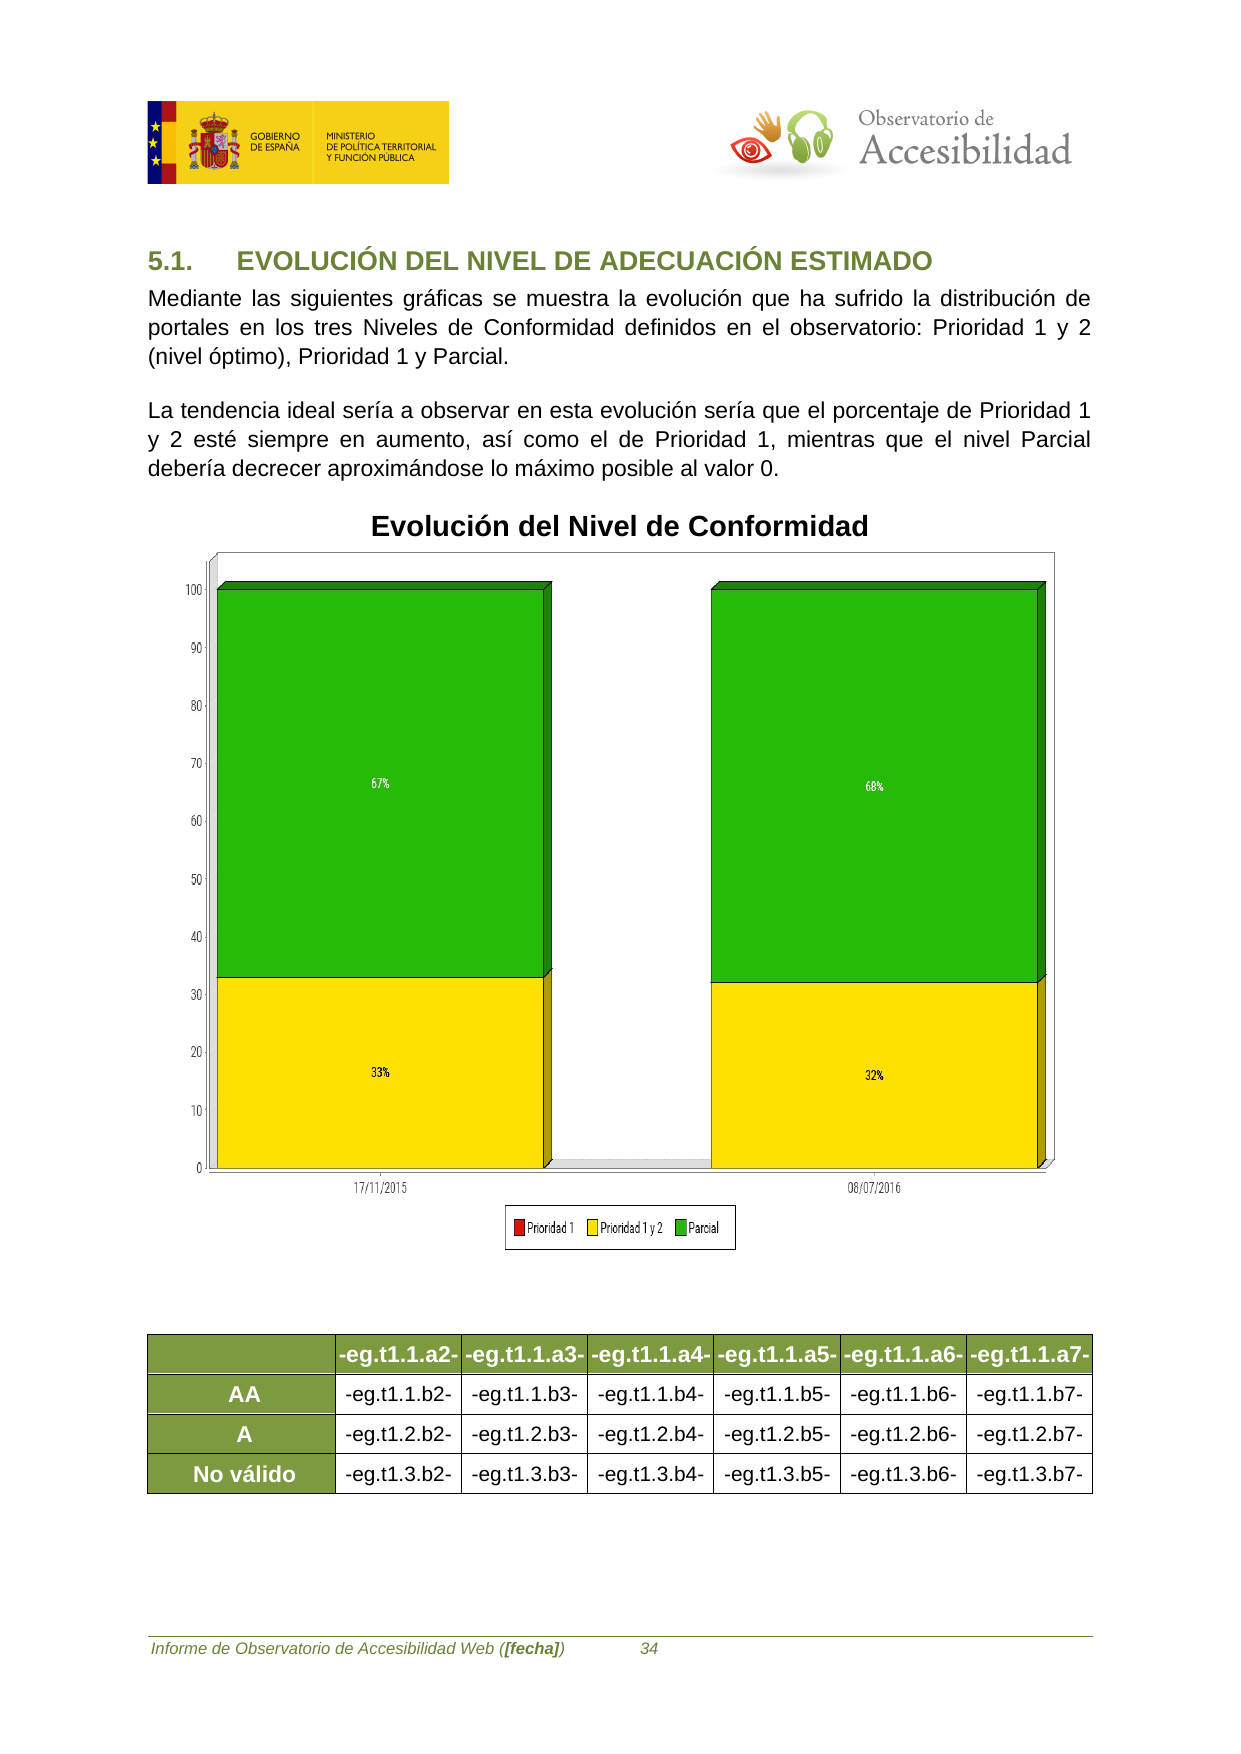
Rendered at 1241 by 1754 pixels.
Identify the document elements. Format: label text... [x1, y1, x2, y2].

table_cell -eg.t1.3.b6- [841, 1454, 966, 1493]
table_cell -eg.t1.1.b7- [967, 1375, 1092, 1413]
table_cell AA [148, 1375, 335, 1413]
table_cell -eg.t1.3.b2- [336, 1454, 461, 1493]
table_header [148, 1335, 335, 1373]
table_cell -eg.t1.3.b5- [714, 1454, 840, 1493]
text La tendencia ideal sería a observar en esta evolución sería que el porcentaje de Prioridad 1 y 2 esté siempre en aumento, así como el de Prioridad 1, mientras que el nivel Parcial debería decrecer aproximándose lo máximo posible al valor 0. [148, 397, 1092, 481]
table_header -eg.t1.1.a7- [967, 1335, 1092, 1373]
table_cell -eg.t1.2.b2- [336, 1415, 461, 1453]
table_cell -eg.t1.2.b7- [967, 1415, 1092, 1453]
table_cell -eg.t1.1.b4- [588, 1375, 713, 1413]
table_cell -eg.t1.1.b5- [714, 1375, 840, 1413]
picture [710, 101, 1086, 184]
table_cell -eg.t1.2.b6- [841, 1415, 966, 1453]
table_header -eg.t1.1.a3- [462, 1335, 587, 1373]
table_header -eg.t1.1.a4- [588, 1335, 713, 1373]
table_header -eg.t1.1.a6- [841, 1335, 966, 1373]
table_cell -eg.t1.3.b7- [967, 1454, 1092, 1493]
table_cell -eg.t1.2.b4- [588, 1415, 713, 1453]
subtitle Evolución del Nivel de adecuación estimado [148, 245, 1092, 276]
table_cell -eg.t1.2.b5- [714, 1415, 840, 1453]
table_header -eg.t1.1.a2- [336, 1335, 461, 1373]
text Evolución del Nivel de Conformidad [148, 509, 1092, 543]
table_cell No válido [148, 1454, 335, 1493]
table_cell -eg.t1.1.b6- [841, 1375, 966, 1413]
text Mediante las siguientes gráficas se muestra la evolución que ha sufrido la distribución de portales en los tres Niveles de Conformidad definidos en el observatorio: Prioridad 1 y 2 (nivel óptimo), Prioridad 1 y Parcial. [148, 285, 1092, 369]
table_cell -eg.t1.3.b3- [462, 1454, 587, 1493]
table_header -eg.t1.1.a5- [714, 1335, 840, 1373]
table_cell -eg.t1.2.b3- [462, 1415, 587, 1453]
table_cell -eg.t1.3.b4- [588, 1454, 713, 1493]
picture [147, 101, 450, 184]
table_cell A [148, 1415, 335, 1453]
picture [178, 542, 1062, 1252]
table_cell -eg.t1.1.b2- [336, 1375, 461, 1413]
table_cell -eg.t1.1.b3- [462, 1375, 587, 1413]
